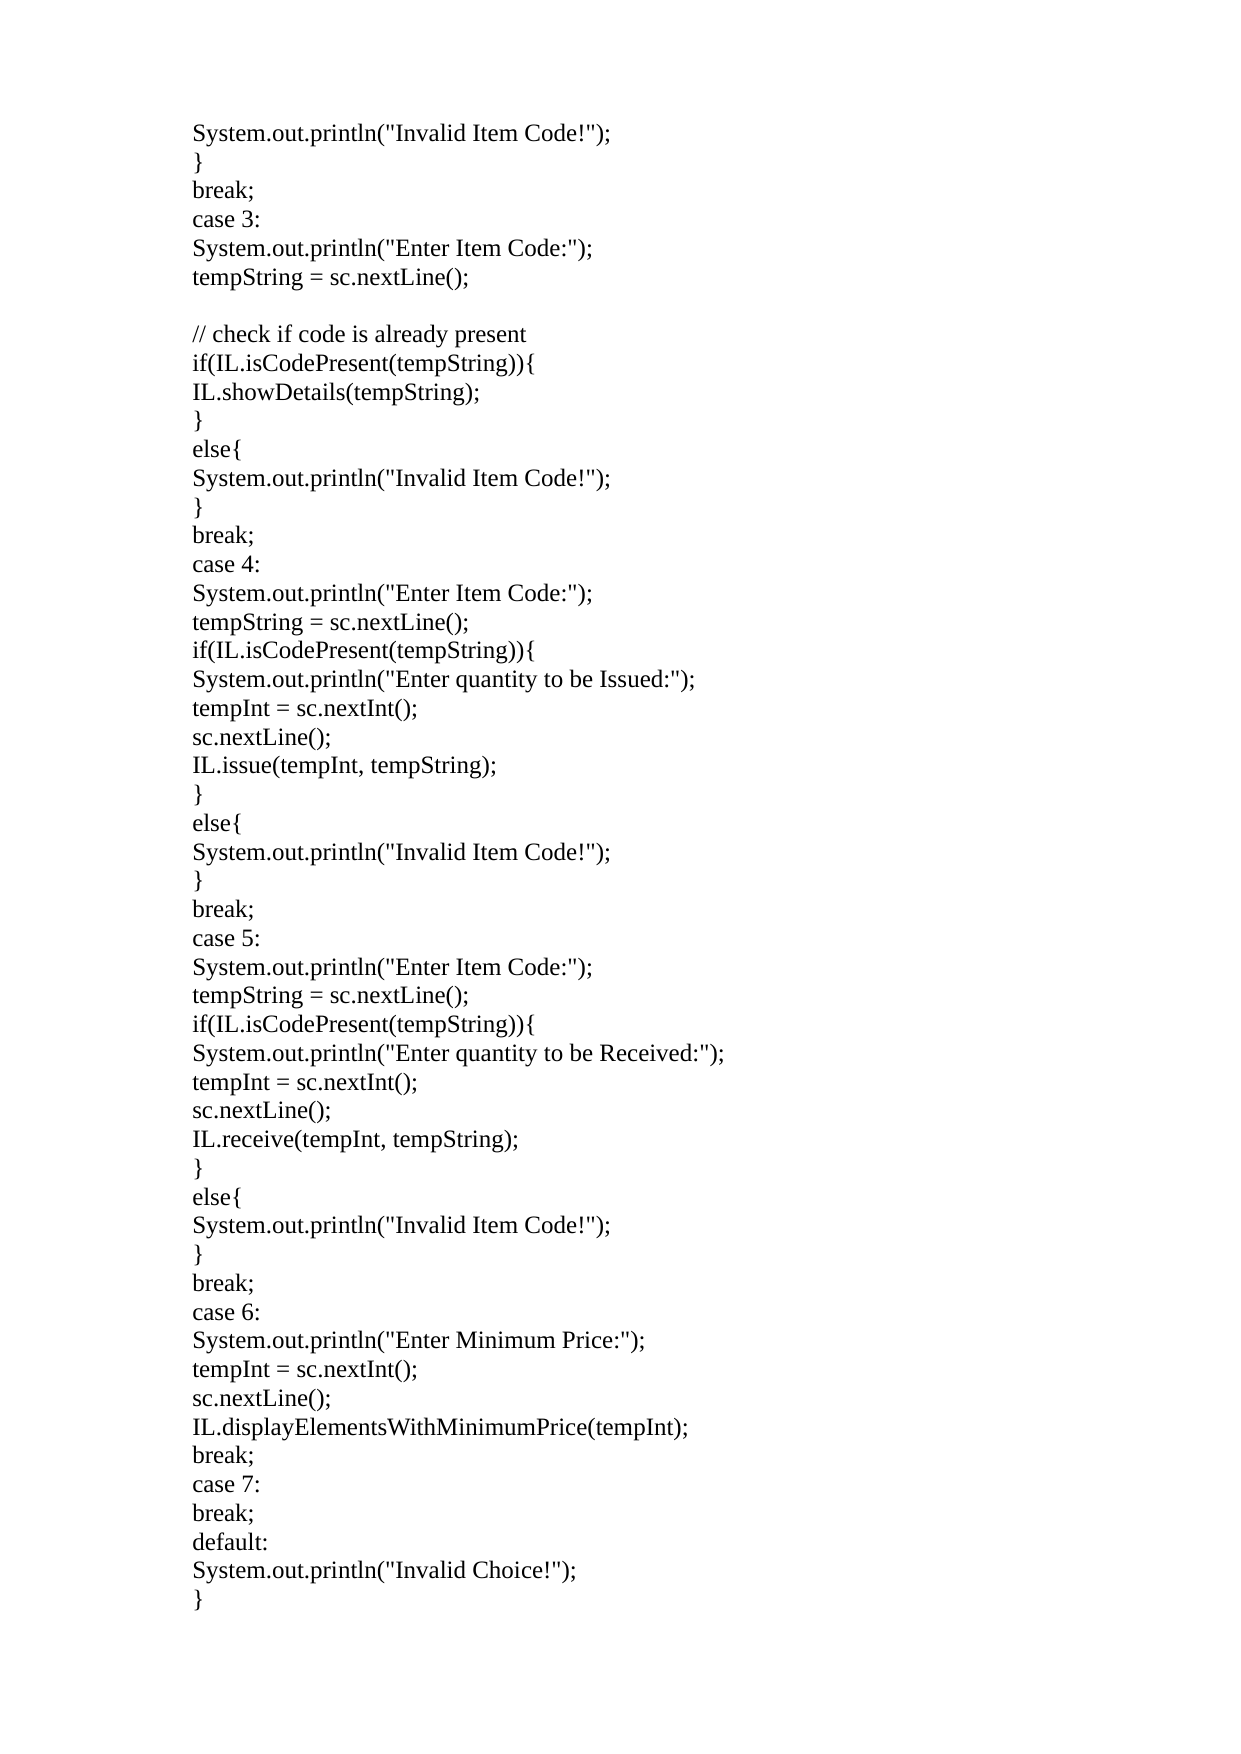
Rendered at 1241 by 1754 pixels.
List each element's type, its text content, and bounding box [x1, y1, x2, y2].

text IL.displayElementsWithMinimumPrice(tempInt); [118, 1412, 1122, 1441]
text sc.nextLine(); [118, 1383, 1122, 1412]
text default: [118, 1527, 1122, 1556]
text tempInt = sc.nextInt(); [118, 1067, 1122, 1096]
text System.out.println("Enter Item Code:"); [118, 578, 1122, 607]
text } [118, 1153, 1122, 1182]
text case 7: [118, 1469, 1122, 1498]
text } [118, 1584, 1122, 1613]
text System.out.println("Invalid Item Code!"); [118, 1211, 1122, 1239]
text } [118, 1239, 1122, 1268]
text break; [118, 894, 1122, 923]
text } [118, 866, 1122, 894]
text } [118, 406, 1122, 434]
text // check if code is already present [118, 319, 1122, 348]
text case 5: [118, 923, 1122, 952]
text case 4: [118, 549, 1122, 578]
text else{ [118, 808, 1122, 837]
text tempString = sc.nextLine(); [118, 262, 1122, 291]
text } [118, 147, 1122, 176]
text IL.receive(tempInt, tempString); [118, 1124, 1122, 1153]
text System.out.println("Enter Item Code:"); [118, 952, 1122, 981]
text tempString = sc.nextLine(); [118, 981, 1122, 1009]
text break; [118, 1498, 1122, 1527]
text case 6: [118, 1297, 1122, 1326]
text else{ [118, 1182, 1122, 1211]
text break; [118, 176, 1122, 204]
text IL.issue(tempInt, tempString); [118, 751, 1122, 779]
text System.out.println("Enter quantity to be Received:"); [118, 1038, 1122, 1067]
text if(IL.isCodePresent(tempString)){ [118, 636, 1122, 664]
text System.out.println("Invalid Choice!"); [118, 1556, 1122, 1584]
text System.out.println("Invalid Item Code!"); [118, 837, 1122, 866]
text System.out.println("Enter Item Code:"); [118, 233, 1122, 262]
text System.out.println("Invalid Item Code!"); [118, 463, 1122, 492]
text } [118, 492, 1122, 521]
text sc.nextLine(); [118, 722, 1122, 751]
text break; [118, 1268, 1122, 1297]
text System.out.println("Invalid Item Code!"); [118, 118, 1122, 147]
text break; [118, 521, 1122, 549]
text if(IL.isCodePresent(tempString)){ [118, 348, 1122, 377]
text System.out.println("Enter quantity to be Issued:"); [118, 664, 1122, 693]
text case 3: [118, 204, 1122, 233]
text } [118, 779, 1122, 808]
text tempInt = sc.nextInt(); [118, 693, 1122, 722]
text sc.nextLine(); [118, 1096, 1122, 1124]
text if(IL.isCodePresent(tempString)){ [118, 1009, 1122, 1038]
text tempInt = sc.nextInt(); [118, 1354, 1122, 1383]
text IL.showDetails(tempString); [118, 377, 1122, 406]
text else{ [118, 434, 1122, 463]
text break; [118, 1441, 1122, 1469]
text System.out.println("Enter Minimum Price:"); [118, 1326, 1122, 1354]
text tempString = sc.nextLine(); [118, 607, 1122, 636]
